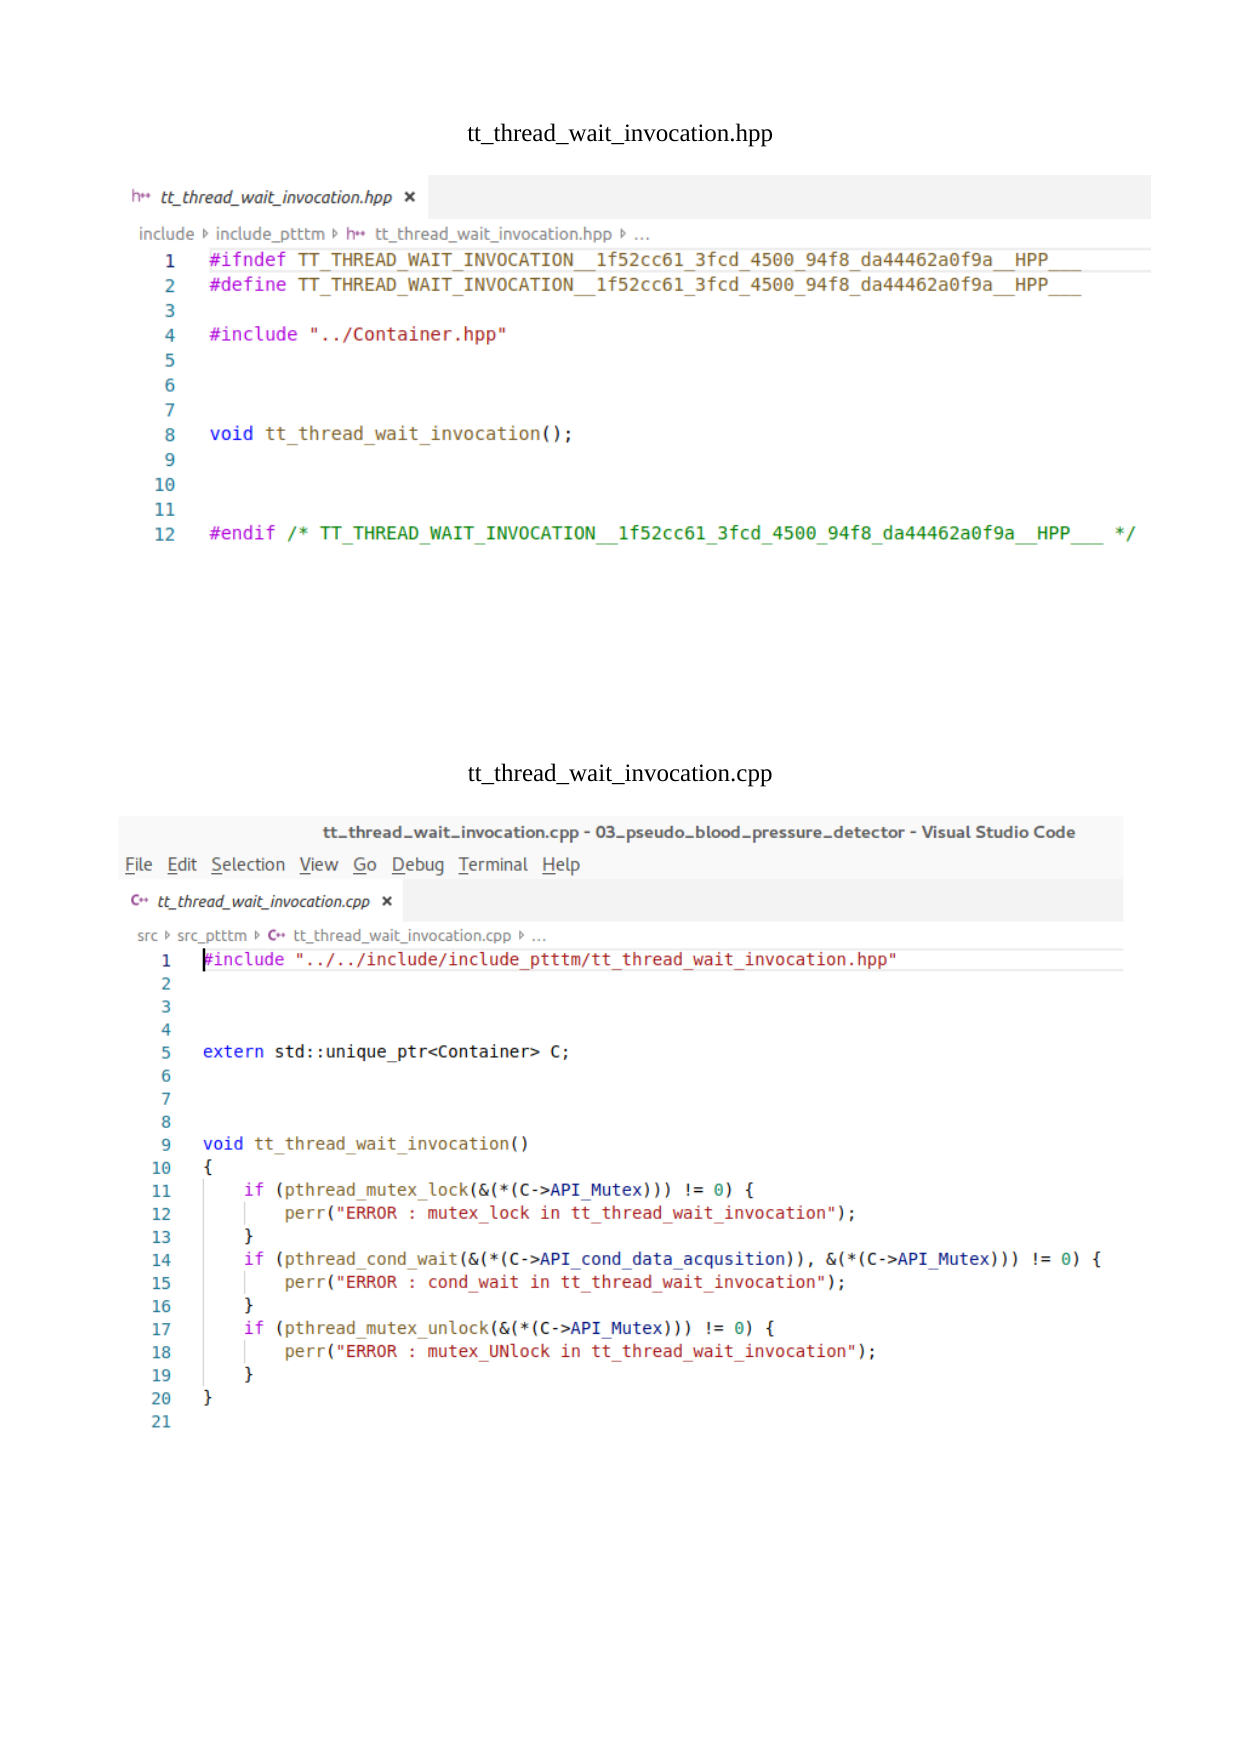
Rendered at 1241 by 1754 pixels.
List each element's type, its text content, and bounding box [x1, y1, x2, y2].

picture [118, 175, 1151, 260]
text tt_thread_wait_invocation.hpp [118, 118, 1122, 147]
text tt_thread_wait_invocation.cpp [118, 758, 1122, 787]
